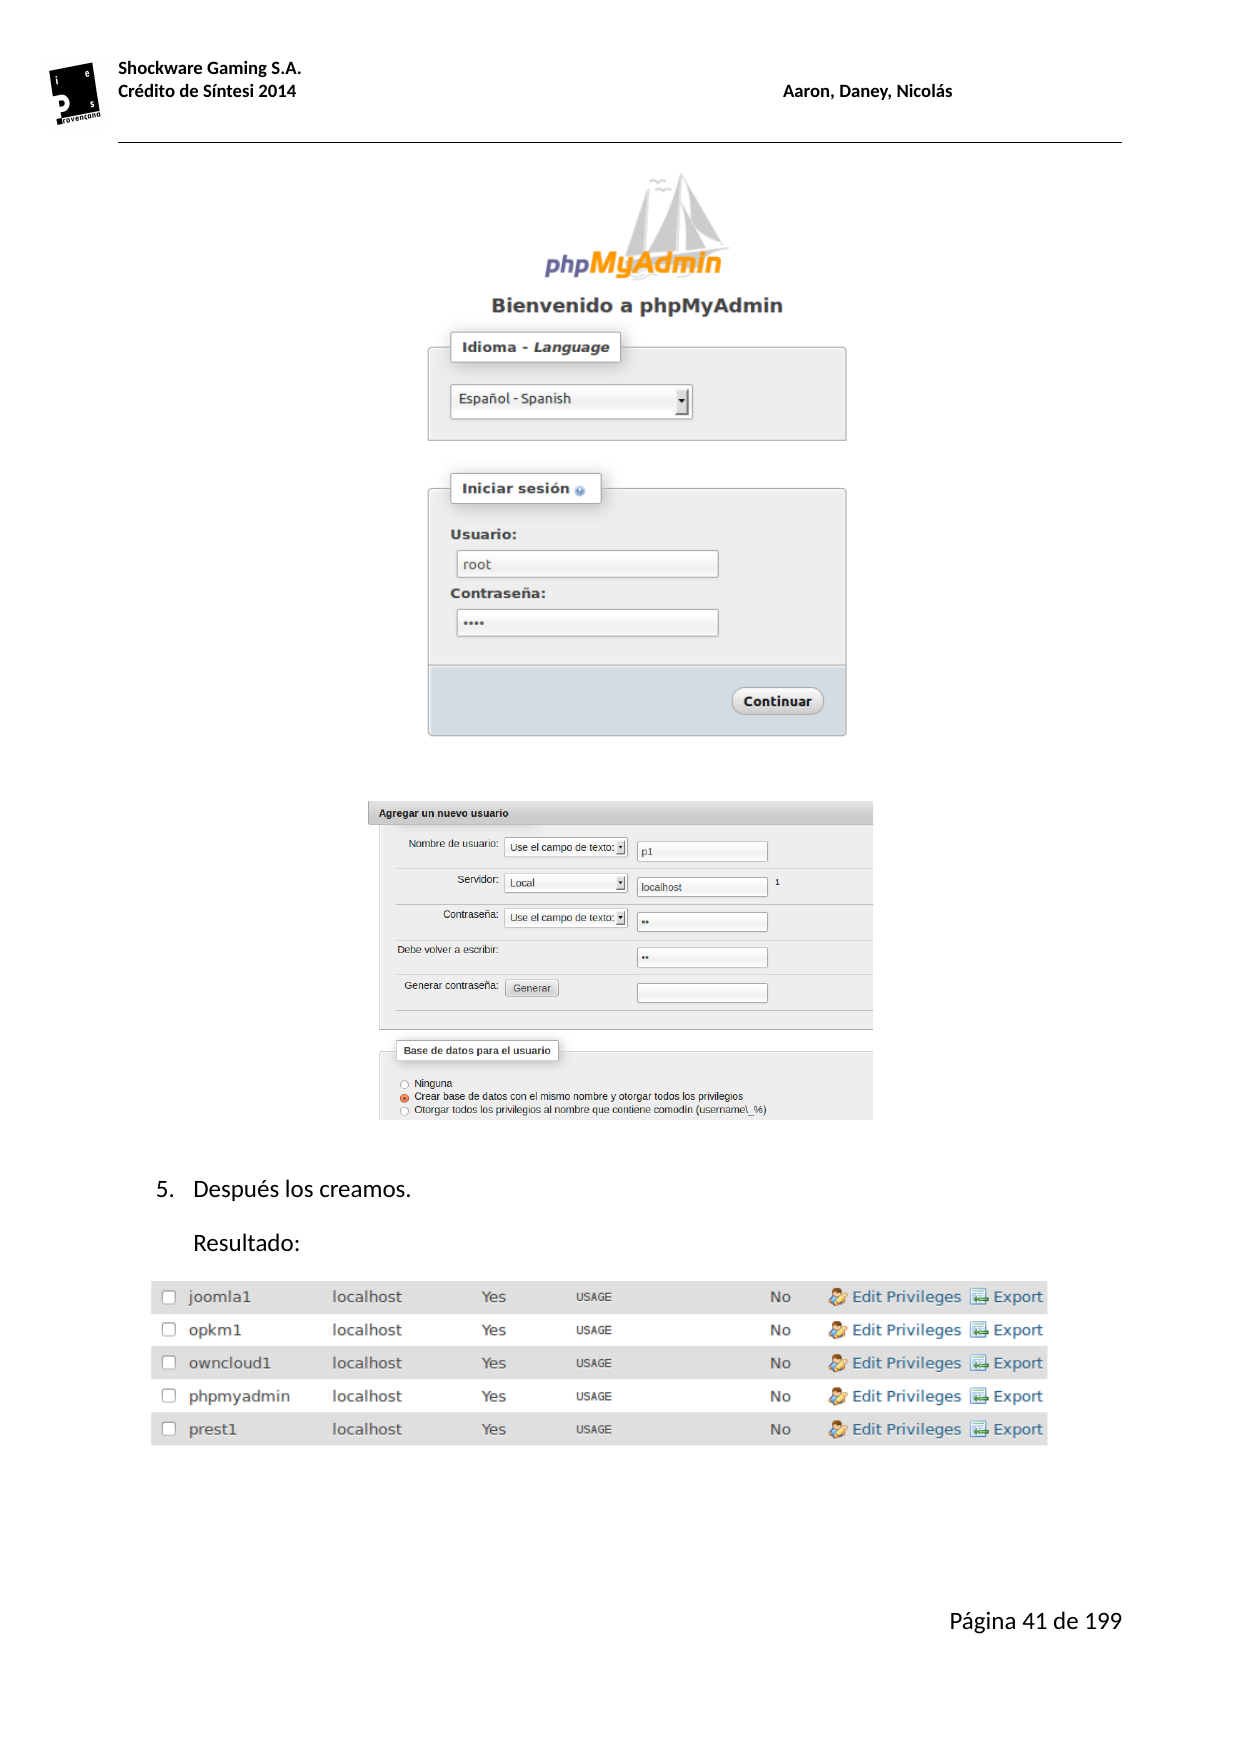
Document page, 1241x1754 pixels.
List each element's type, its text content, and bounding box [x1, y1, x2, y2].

picture [367, 801, 874, 1120]
list Después los creamos. [156, 1173, 1122, 1204]
picture [136, 1281, 1104, 1449]
picture [374, 169, 866, 747]
list Resultado: [156, 1227, 1122, 1258]
picture [43, 56, 110, 130]
